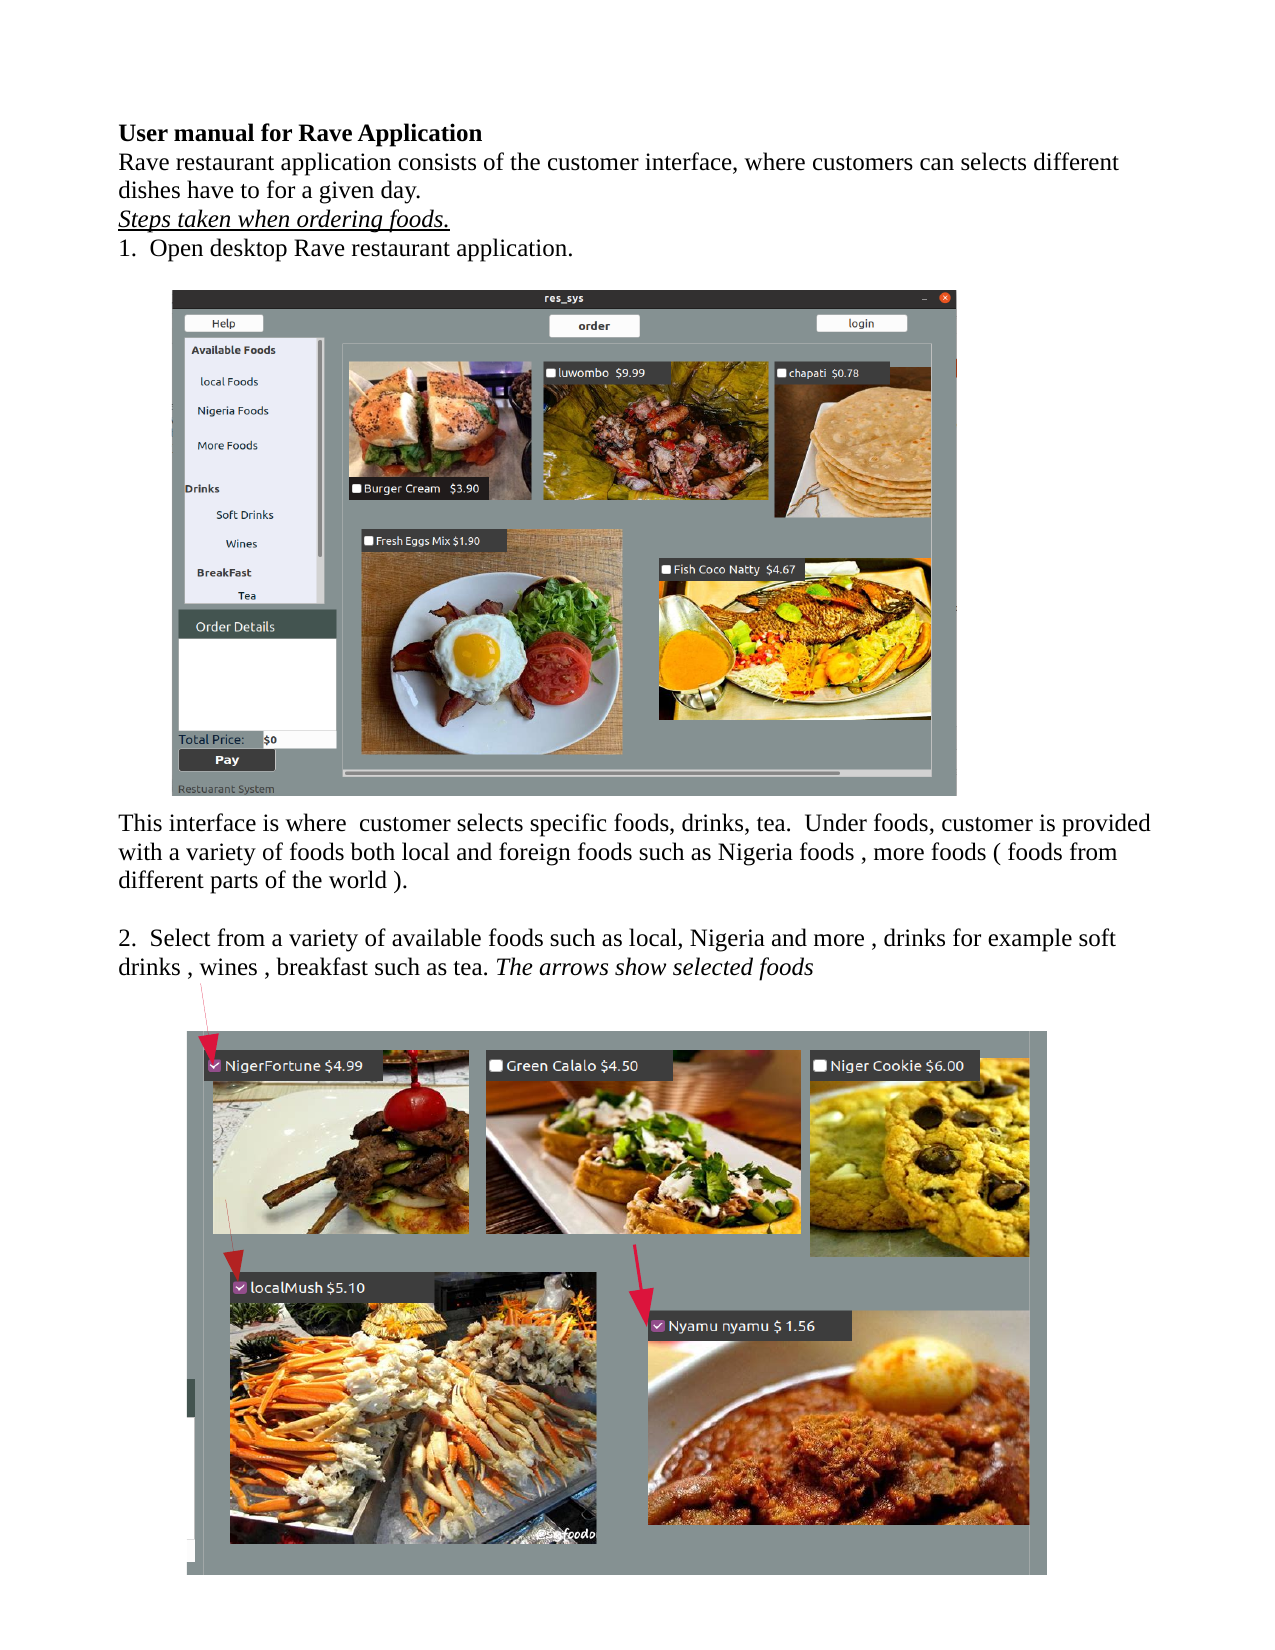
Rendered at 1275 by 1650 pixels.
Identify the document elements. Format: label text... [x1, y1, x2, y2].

text 2. Select from a variety of available foods such as local, Nigeria and more , drinks for example soft drinks , wines , breakfast such as tea. The arrows show selected foods [118, 923, 1157, 981]
text Rave restaurant application consists of the customer interface, where customers can selects different dishes have to for a given day. [118, 147, 1157, 204]
text Steps taken when ordering foods. [118, 204, 1157, 233]
text 1. Open desktop Rave restaurant application. [118, 233, 1157, 262]
text This interface is where customer selects specific foods, drinks, tea. Under foods, customer is provided with a variety of foods both local and foreign foods such as Nigeria foods , more foods ( foods from different parts of the world ). [118, 808, 1157, 894]
text User manual for Rave Application [118, 118, 1157, 147]
picture [186, 1031, 1047, 1575]
picture [171, 290, 957, 796]
